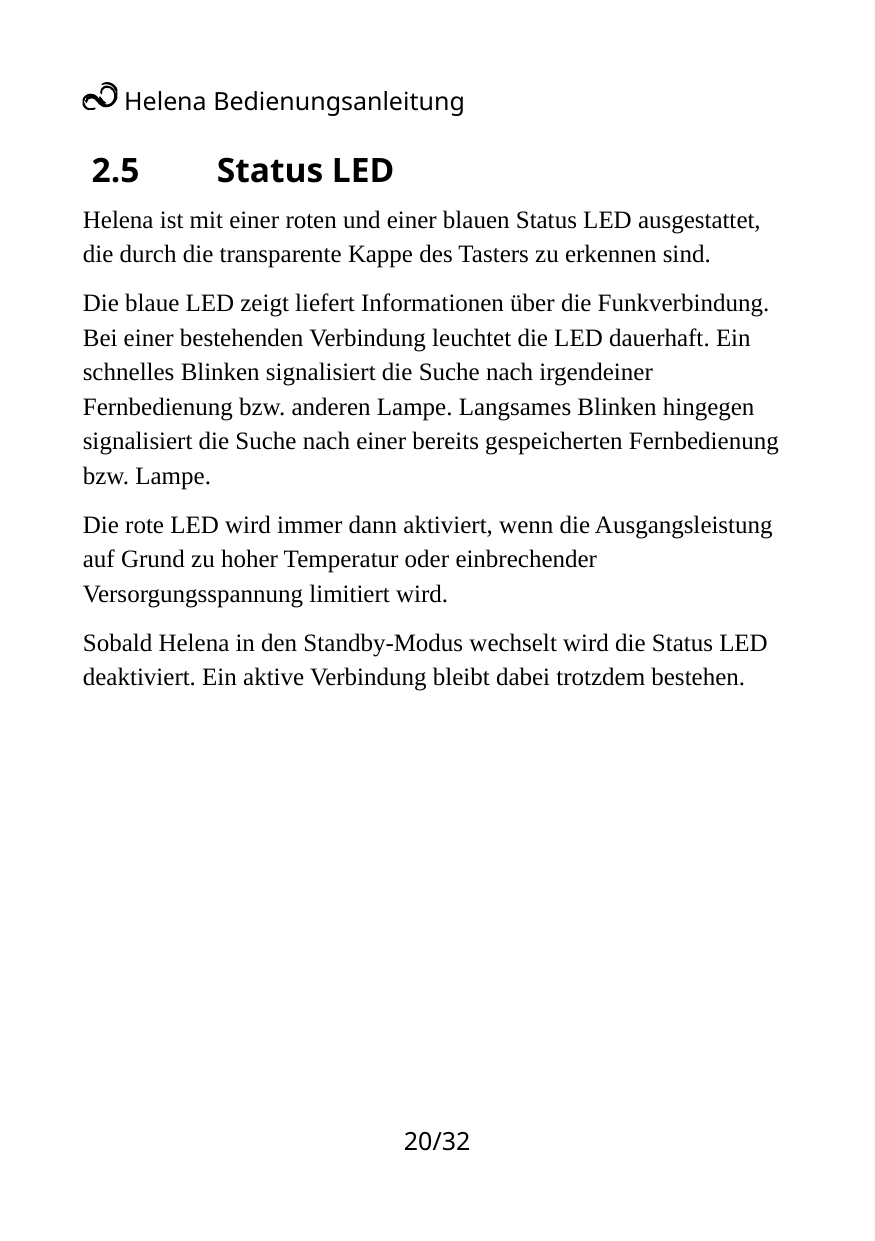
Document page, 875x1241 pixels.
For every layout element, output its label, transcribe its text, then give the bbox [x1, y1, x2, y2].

subtitle Status LED [83, 147, 791, 192]
text Die blaue LED zeigt liefert Informationen über die Funkverbindung. Bei einer bestehenden Verbindung leuchtet die LED dauerhaft. Ein schnelles Blinken signalisiert die Suche nach irgendeiner Fernbedienung bzw. anderen Lampe. Langsames Blinken hingegen signalisiert die Suche nach einer bereits gespeicherten Fernbedienung bzw. Lampe. [83, 288, 791, 489]
text Helena ist mit einer roten und einer blauen Status LED ausgestattet, die durch die transparente Kappe des Tasters zu erkennen sind. [83, 205, 791, 268]
text Die rote LED wird immer dann aktiviert, wenn die Ausgangsleistung auf Grund zu hoher Temperatur oder einbrechender Versorgungsspannung limitiert wird. [83, 510, 791, 608]
text Sobald Helena in den Standby-Modus wechselt wird die Status LED deaktiviert. Ein aktive Verbindung bleibt dabei trotzdem bestehen. [83, 628, 791, 691]
